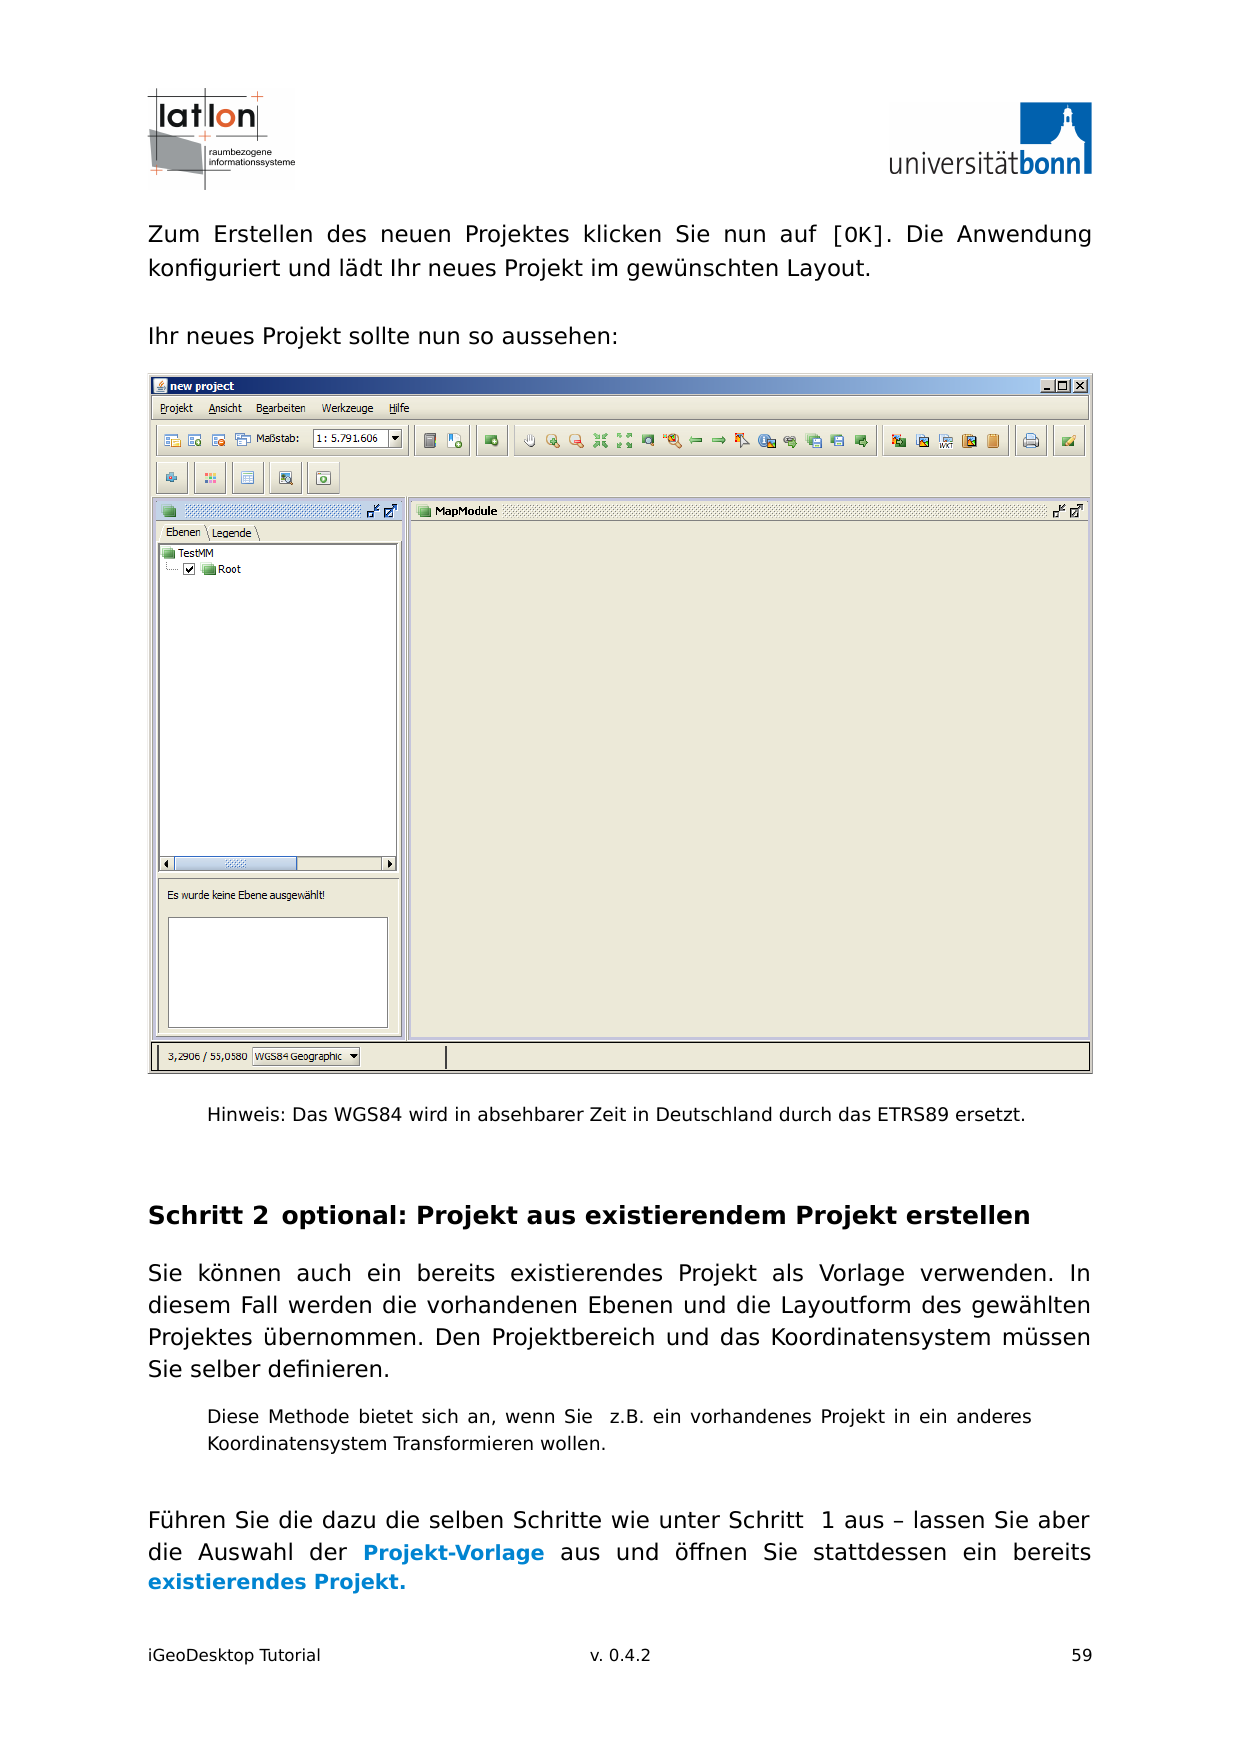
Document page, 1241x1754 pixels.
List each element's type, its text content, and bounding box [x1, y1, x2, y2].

subtitle optional: Projekt aus existierendem Projekt erstellen [148, 1201, 1092, 1230]
text Ihr neues Projekt sollte nun so aussehen: [148, 323, 1092, 350]
text Führen Sie die dazu die selben Schritte wie unter Schritt 1 aus – lassen Sie aber die Auswahl der Projekt-Vorlage aus und öffnen Sie stattdessen ein bereits existierendes Projekt. [148, 1507, 1092, 1594]
picture [889, 102, 1093, 174]
text Sie können auch ein bereits existierendes Projekt als Vorlage verwenden. In diesem Fall werden die vorhandenen Ebenen und die Layoutform des gewählten Projektes übernommen. Den Projektbereich und das Koordinatensystem müssen Sie selber definieren. [148, 1260, 1092, 1383]
picture [147, 88, 295, 190]
text Diese Methode bietet sich an, wenn Sie z.B. ein vorhandenes Projekt in ein anderes Koordinatensystem Transformieren wollen. [207, 1407, 1033, 1455]
text Hinweis: Das WGS84 wird in absehbarer Zeit in Deutschland durch das ETRS89 ersetzt. [207, 1074, 1033, 1126]
text Zum Erstellen des neuen Projektes klicken Sie nun auf [OK]. Die Anwendung konfiguriert und lädt Ihr neues Projekt im gewünschten Layout. [148, 221, 1092, 281]
picture [147, 373, 1093, 1074]
